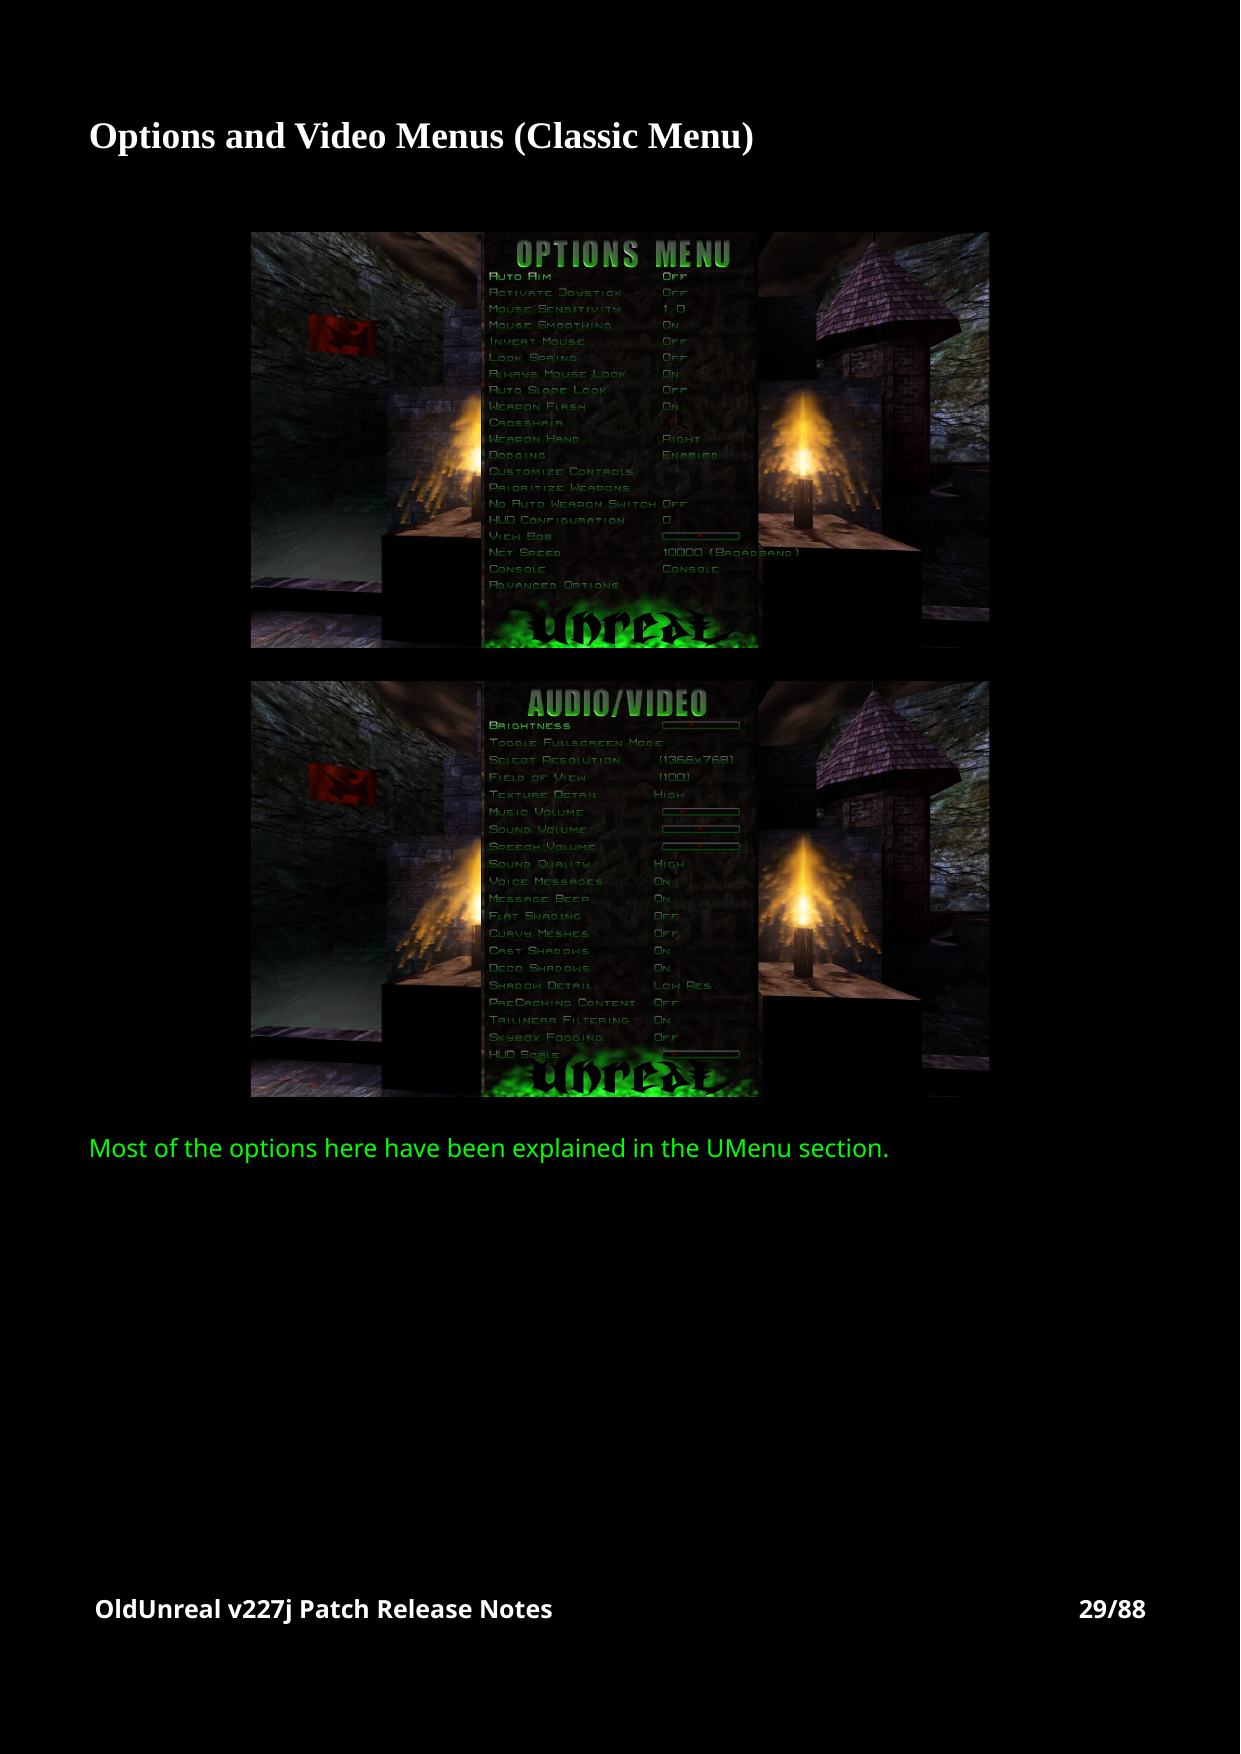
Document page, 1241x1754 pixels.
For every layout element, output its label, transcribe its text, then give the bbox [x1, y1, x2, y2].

picture [250, 232, 990, 648]
subtitle Options and Video Menus (Classic Menu) [88, 113, 1152, 157]
picture [250, 681, 990, 1097]
text Most of the options here have been explained in the UMenu section. [88, 1131, 1152, 1165]
